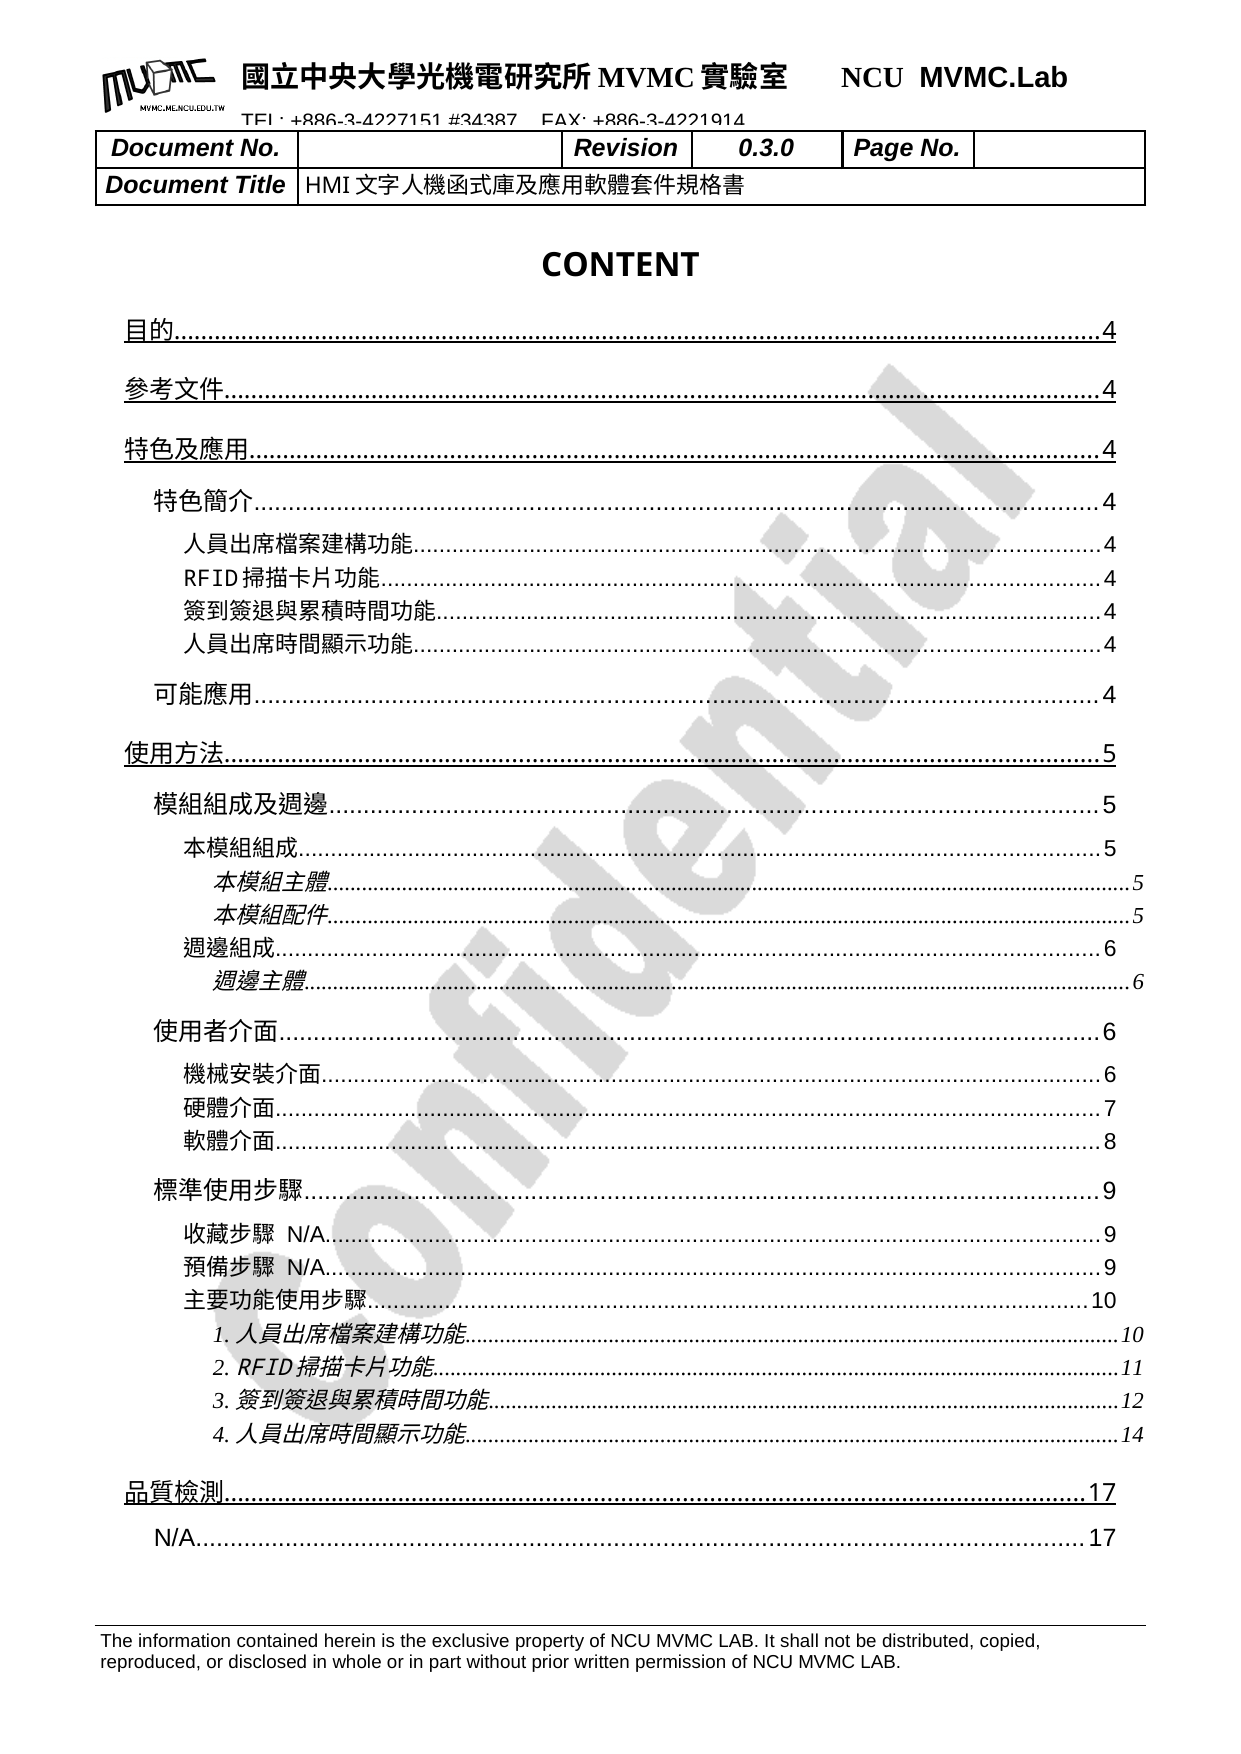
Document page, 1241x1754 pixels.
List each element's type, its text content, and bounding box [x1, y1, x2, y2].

text 週邊主體 6 [213, 963, 1146, 996]
text 特色簡介 4 [153, 481, 1116, 517]
text 使用方法 5 [124, 734, 1116, 765]
text 1. 人員出席檔案建構功能 10 [213, 1315, 1146, 1349]
text 目的 4 [124, 310, 1116, 341]
picture [693, 132, 841, 167]
picture [844, 132, 973, 167]
picture [94, 47, 1146, 130]
text 3. 簽到簽退與累積時間功能 12 [213, 1382, 1146, 1415]
picture [94, 286, 1146, 1625]
picture [94, 1626, 1146, 1683]
picture [94, 131, 1146, 241]
picture [97, 169, 297, 204]
subtitle CONTENT [94, 241, 1146, 286]
text 本模組主體 5 [213, 863, 1146, 897]
text 4. 人員出席時間顯示功能 14 [213, 1415, 1146, 1449]
text 週邊組成 6 [183, 930, 1116, 963]
text 品質檢測 17 [124, 1472, 1116, 1503]
text 本模組組成 5 [183, 830, 1116, 863]
text 機械安裝介面 6 [183, 1056, 1116, 1089]
picture [299, 132, 561, 167]
text N/A 17 [153, 1523, 1116, 1551]
picture [563, 132, 691, 167]
text 標準使用步驟 9 [153, 1171, 1116, 1207]
text 硬體介面 7 [183, 1089, 1116, 1123]
picture [1116, 930, 1146, 963]
text 收藏步驟 N/A 9 [183, 1216, 1116, 1249]
picture [299, 169, 1144, 204]
text 主要功能使用步驟 10 [183, 1282, 1116, 1315]
text 參考文件 4 [124, 370, 1116, 401]
text 模組組成及週邊 5 [153, 785, 1116, 821]
text 2. RFID掃描卡片功能 11 [213, 1349, 1146, 1382]
text 預備步驟 N/A 9 [183, 1249, 1116, 1282]
picture [975, 132, 1144, 167]
text 本模組配件 5 [213, 897, 1146, 930]
text 人員出席時間顯示功能 4 [183, 626, 1116, 659]
text 簽到簽退與累積時間功能 4 [183, 593, 1116, 626]
text 軟體介面 8 [183, 1123, 1116, 1156]
text 使用者介面 6 [153, 1011, 1116, 1047]
text 可能應用 4 [153, 674, 1116, 710]
text 特色及應用 4 [124, 430, 1116, 461]
picture [97, 132, 297, 167]
text 人員出席檔案建構功能 4 [183, 526, 1116, 559]
text RFID掃描卡片功能 4 [183, 559, 1116, 593]
